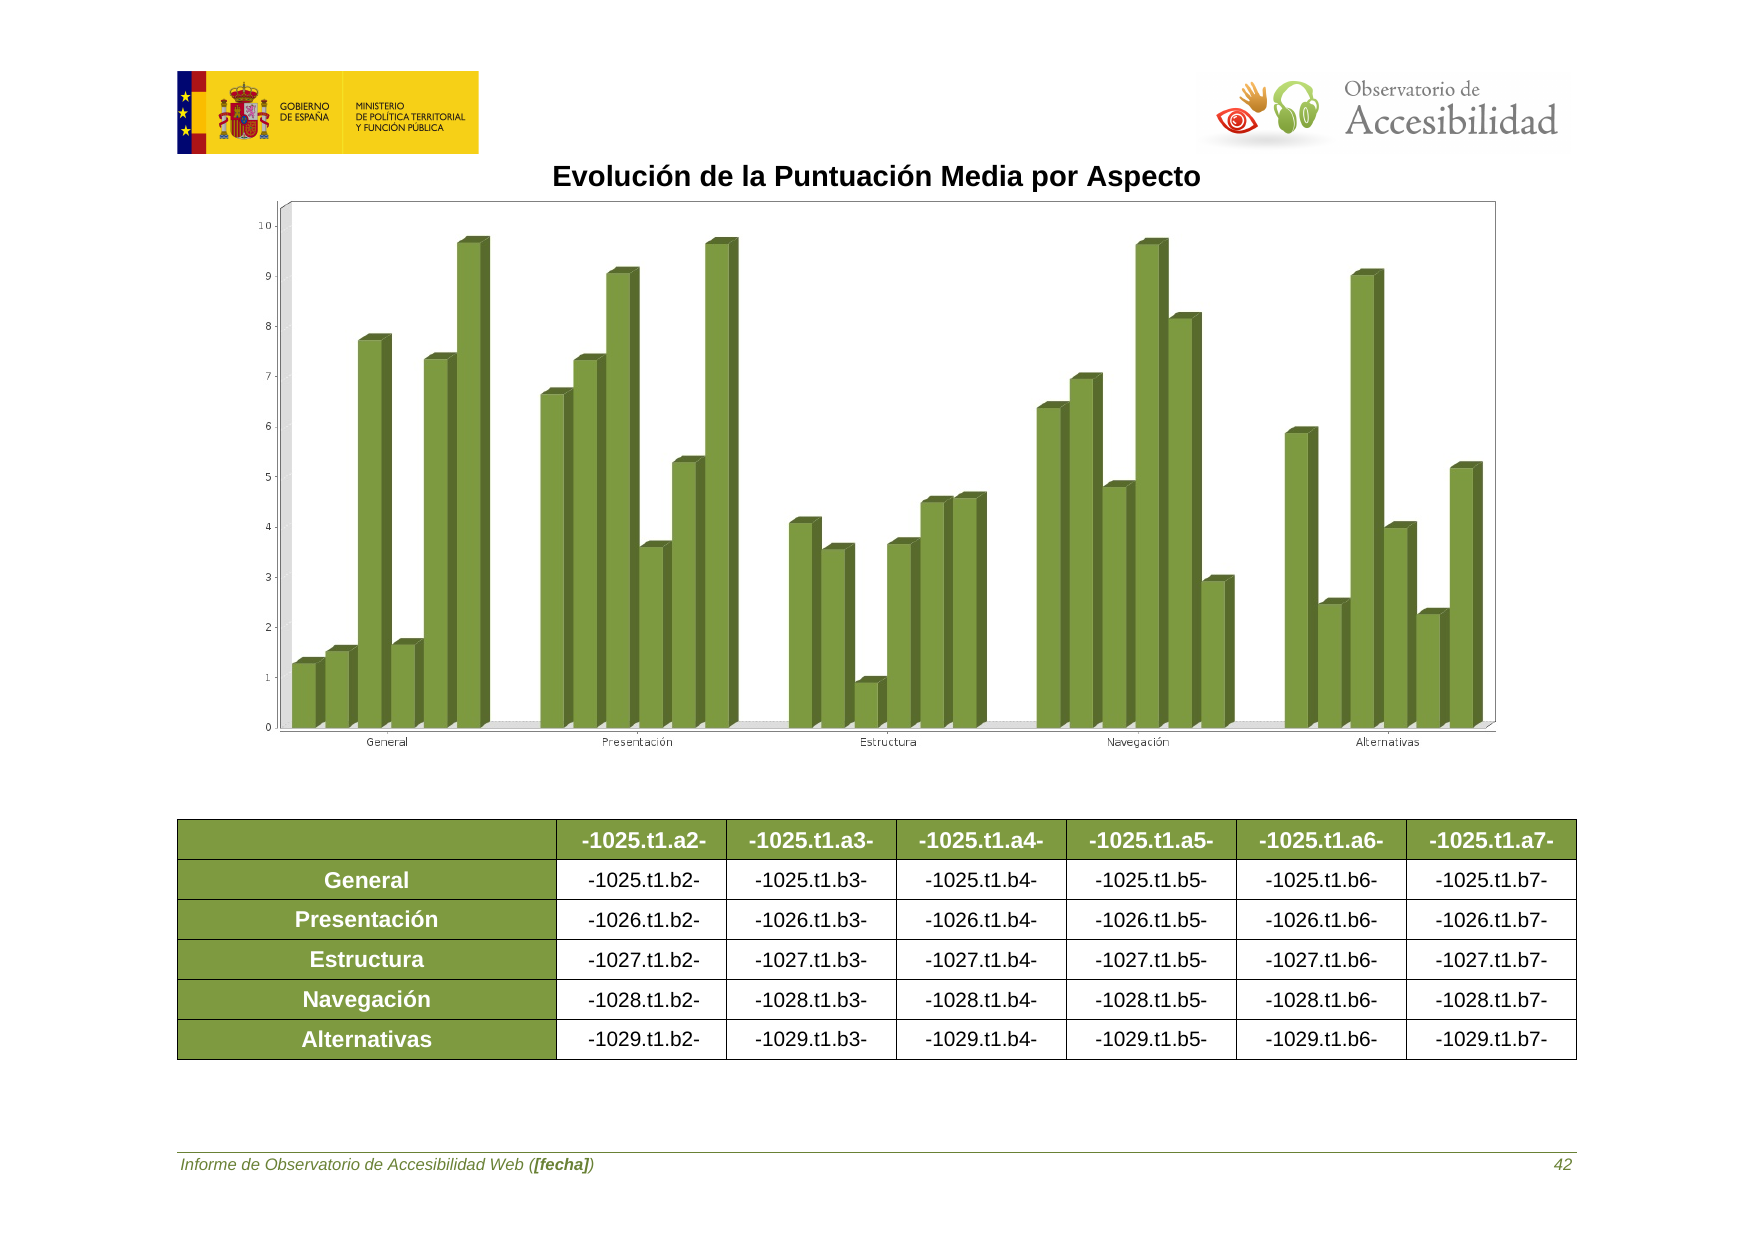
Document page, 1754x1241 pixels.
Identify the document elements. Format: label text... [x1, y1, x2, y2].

picture [1196, 72, 1572, 154]
table_cell -1028.t1.b2- [557, 980, 726, 1019]
table_cell -1028.t1.b3- [727, 980, 896, 1019]
table_header [178, 820, 556, 859]
table_cell Navegación [178, 980, 556, 1019]
table_cell -1029.t1.b5- [1067, 1020, 1236, 1059]
table_cell Presentación [178, 900, 556, 939]
table_cell -1026.t1.b4- [897, 900, 1066, 939]
table_cell -1027.t1.b4- [897, 940, 1066, 979]
table_cell -1029.t1.b6- [1237, 1020, 1406, 1059]
text Evolución de la Puntuación Media por Aspecto [177, 159, 1577, 193]
table_cell General [178, 860, 556, 899]
table_cell -1027.t1.b3- [727, 940, 896, 979]
table_cell Estructura [178, 940, 556, 979]
picture [177, 71, 479, 154]
table_cell -1025.t1.b2- [557, 860, 726, 899]
table_cell -1025.t1.b4- [897, 860, 1066, 899]
table_cell -1026.t1.b3- [727, 900, 896, 939]
table_cell -1025.t1.b6- [1237, 860, 1406, 899]
picture [249, 192, 1505, 753]
table_cell Alternativas [178, 1020, 556, 1059]
table_cell -1025.t1.b5- [1067, 860, 1236, 899]
table_cell -1028.t1.b7- [1407, 980, 1576, 1019]
table_cell -1027.t1.b2- [557, 940, 726, 979]
table_cell -1026.t1.b5- [1067, 900, 1236, 939]
table_header -1025.t1.a5- [1067, 820, 1236, 859]
table_header -1025.t1.a2- [557, 820, 726, 859]
table_cell -1029.t1.b4- [897, 1020, 1066, 1059]
table_cell -1029.t1.b7- [1407, 1020, 1576, 1059]
table_cell -1026.t1.b2- [557, 900, 726, 939]
table_cell -1029.t1.b3- [727, 1020, 896, 1059]
table_cell -1027.t1.b5- [1067, 940, 1236, 979]
table_cell -1026.t1.b6- [1237, 900, 1406, 939]
table_cell -1028.t1.b4- [897, 980, 1066, 1019]
table_cell -1025.t1.b7- [1407, 860, 1576, 899]
table_cell -1027.t1.b7- [1407, 940, 1576, 979]
table_header -1025.t1.a6- [1237, 820, 1406, 859]
table_cell -1029.t1.b2- [557, 1020, 726, 1059]
table_header -1025.t1.a7- [1407, 820, 1576, 859]
table_header -1025.t1.a3- [727, 820, 896, 859]
table_cell -1025.t1.b3- [727, 860, 896, 899]
table_cell -1026.t1.b7- [1407, 900, 1576, 939]
table_cell -1028.t1.b5- [1067, 980, 1236, 1019]
table_header -1025.t1.a4- [897, 820, 1066, 859]
table_cell -1028.t1.b6- [1237, 980, 1406, 1019]
table_cell -1027.t1.b6- [1237, 940, 1406, 979]
